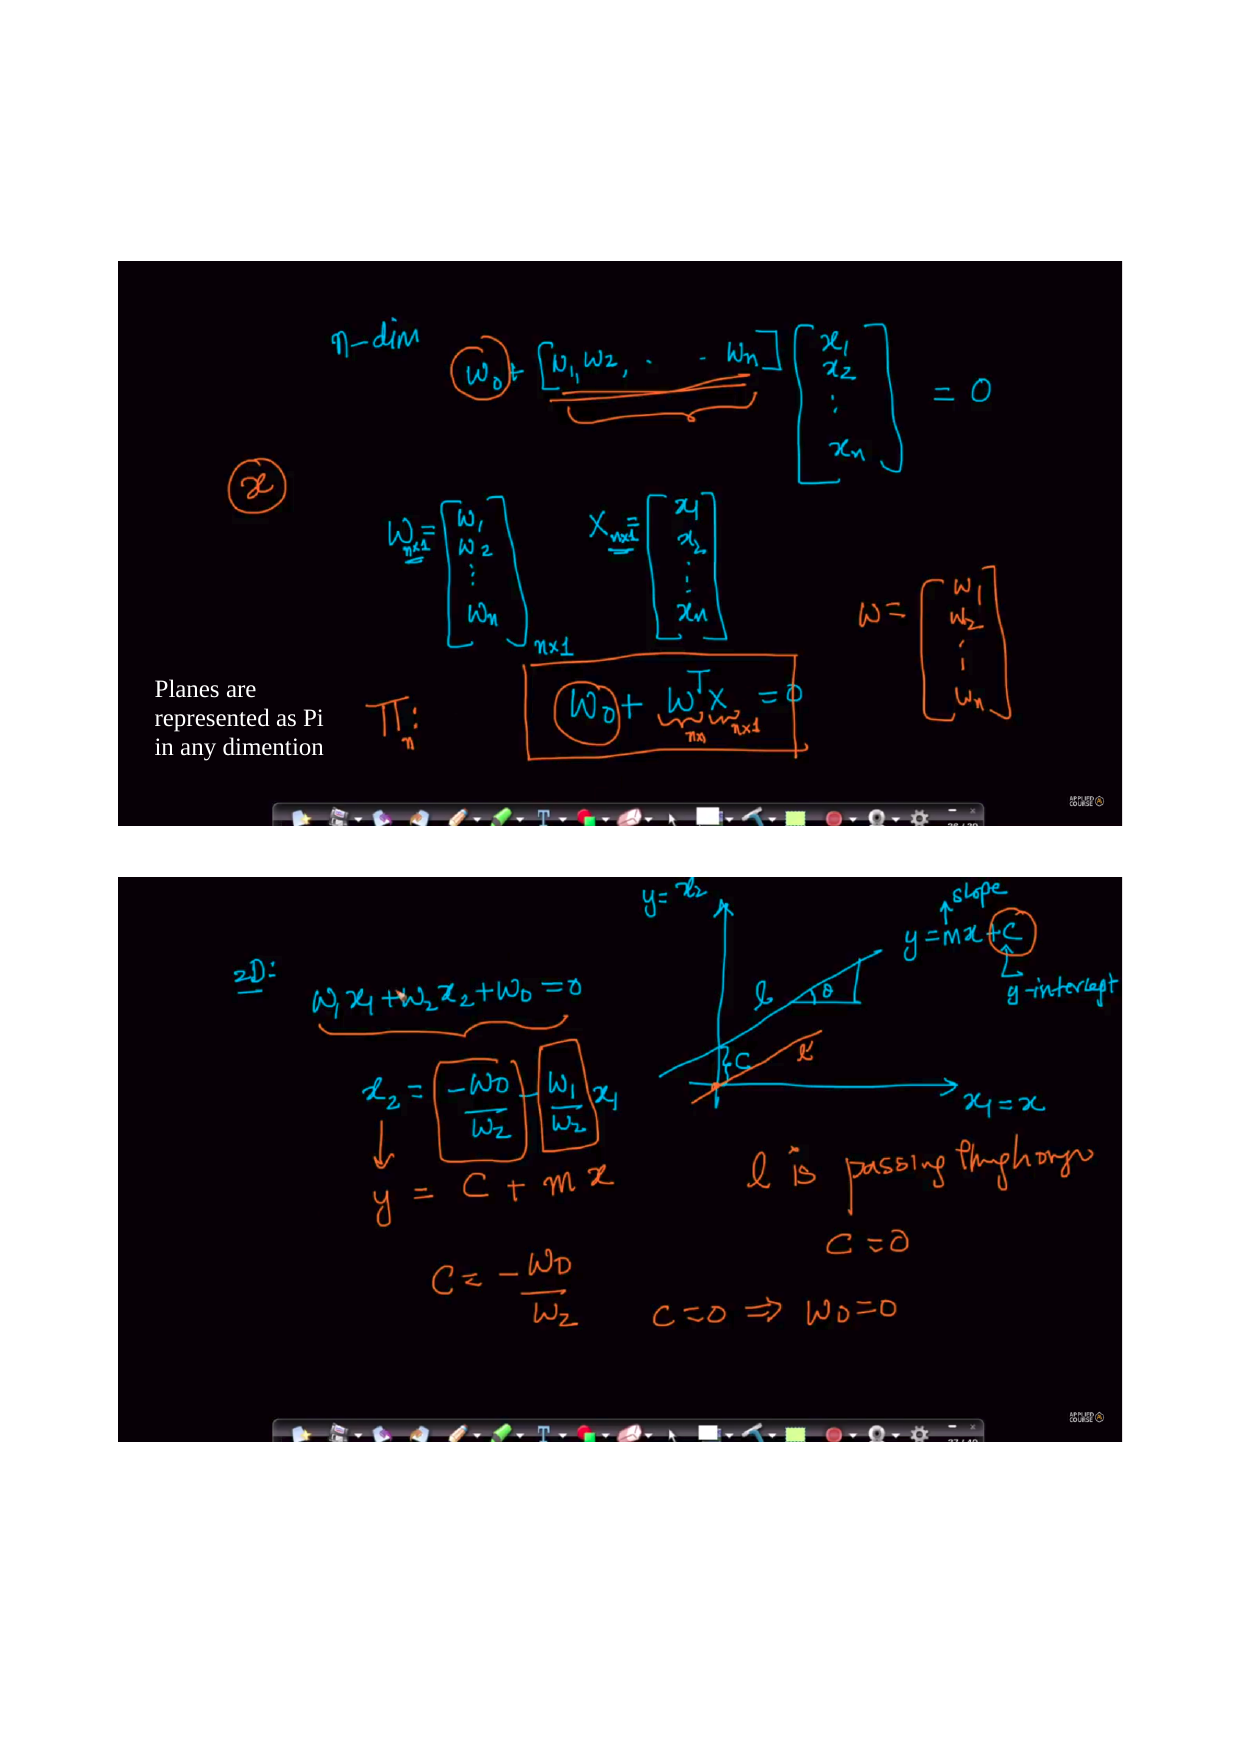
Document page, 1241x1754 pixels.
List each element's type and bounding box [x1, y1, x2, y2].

picture [118, 261, 1123, 826]
picture [118, 877, 1123, 1442]
